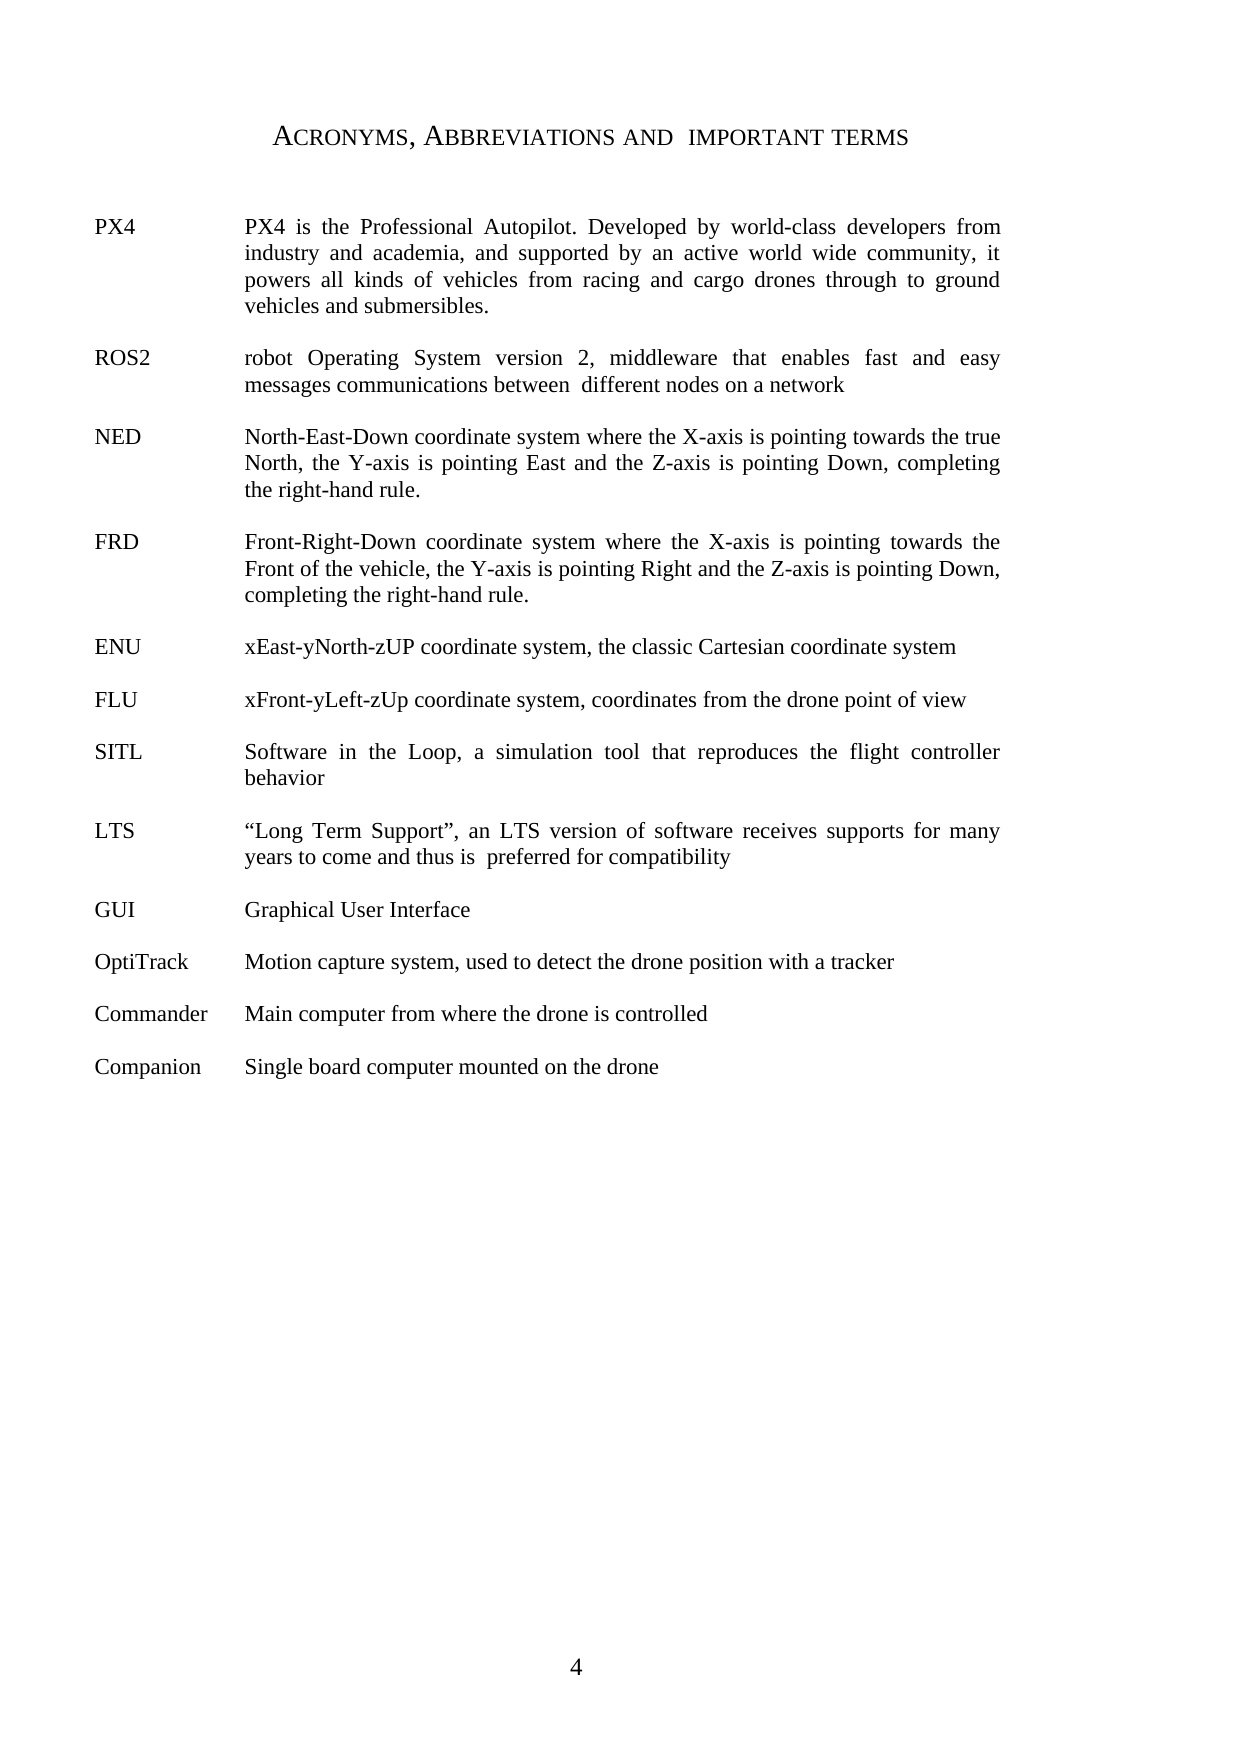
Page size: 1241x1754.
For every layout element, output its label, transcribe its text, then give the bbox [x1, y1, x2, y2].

table_cell Single board computer mounted on the drone [239, 1047, 1007, 1099]
table_cell [1007, 523, 1153, 628]
table_cell “Long Term Support”, an LTS version of software receives supports for many years to come and thus is preferred for compatibility [239, 811, 1007, 890]
table_cell [1007, 733, 1153, 811]
table_cell ROS2 [89, 339, 238, 417]
table_cell [1007, 890, 1153, 942]
table_cell LTS [89, 811, 238, 890]
table_cell Graphical User Interface [239, 890, 1007, 942]
table_cell Main computer from where the drone is controlled [239, 995, 1007, 1047]
table_cell Companion [89, 1047, 238, 1099]
table_cell SITL [89, 733, 238, 811]
table_cell North-East-Down coordinate system where the X-axis is pointing towards the true North, the Y-axis is pointing East and the Z-axis is pointing Down, completing the right-hand rule. [239, 418, 1007, 522]
table_cell Commander [89, 995, 238, 1047]
table_cell Motion capture system, used to detect the drone position with a tracker [239, 942, 1007, 995]
table_cell [1007, 942, 1153, 995]
table_cell ENU [89, 628, 238, 680]
table_cell FLU [89, 680, 238, 732]
table_cell Front-Right-Down coordinate system where the X-axis is pointing towards the Front of the vehicle, the Y-axis is pointing Right and the Z-axis is pointing Down, completing the right-hand rule. [239, 523, 1007, 628]
table_cell [1007, 339, 1153, 417]
table_header PX4 [89, 207, 238, 339]
table_cell xEast-yNorth-zUP coordinate system, the classic Cartesian coordinate system [239, 628, 1007, 680]
table_cell [1007, 418, 1153, 522]
table_cell [1007, 628, 1153, 680]
table_cell xFront-yLeft-zUp coordinate system, coordinates from the drone point of view [239, 680, 1007, 732]
table_cell robot Operating System version 2, middleware that enables fast and easy messages communications between different nodes on a network [239, 339, 1007, 417]
table_cell GUI [89, 890, 238, 942]
table_cell FRD [89, 523, 238, 628]
table_cell Software in the Loop, a simulation tool that reproduces the flight controller behavior [239, 733, 1007, 811]
table_cell [1007, 680, 1153, 732]
table_cell OptiTrack [89, 942, 238, 995]
table_header PX4 is the Professional Autopilot. Developed by world-class developers from industry and academia, and supported by an active world wide community, it powers all kinds of vehicles from racing and cargo drones through to ground vehicles and submersibles. [239, 207, 1007, 339]
table_cell [1007, 811, 1153, 890]
list Acronyms, Abbreviations and important terms [32, 118, 1093, 152]
table_cell NED [89, 418, 238, 522]
table_cell [1007, 995, 1153, 1047]
table_cell [1007, 1047, 1153, 1099]
table_header [1007, 207, 1153, 339]
